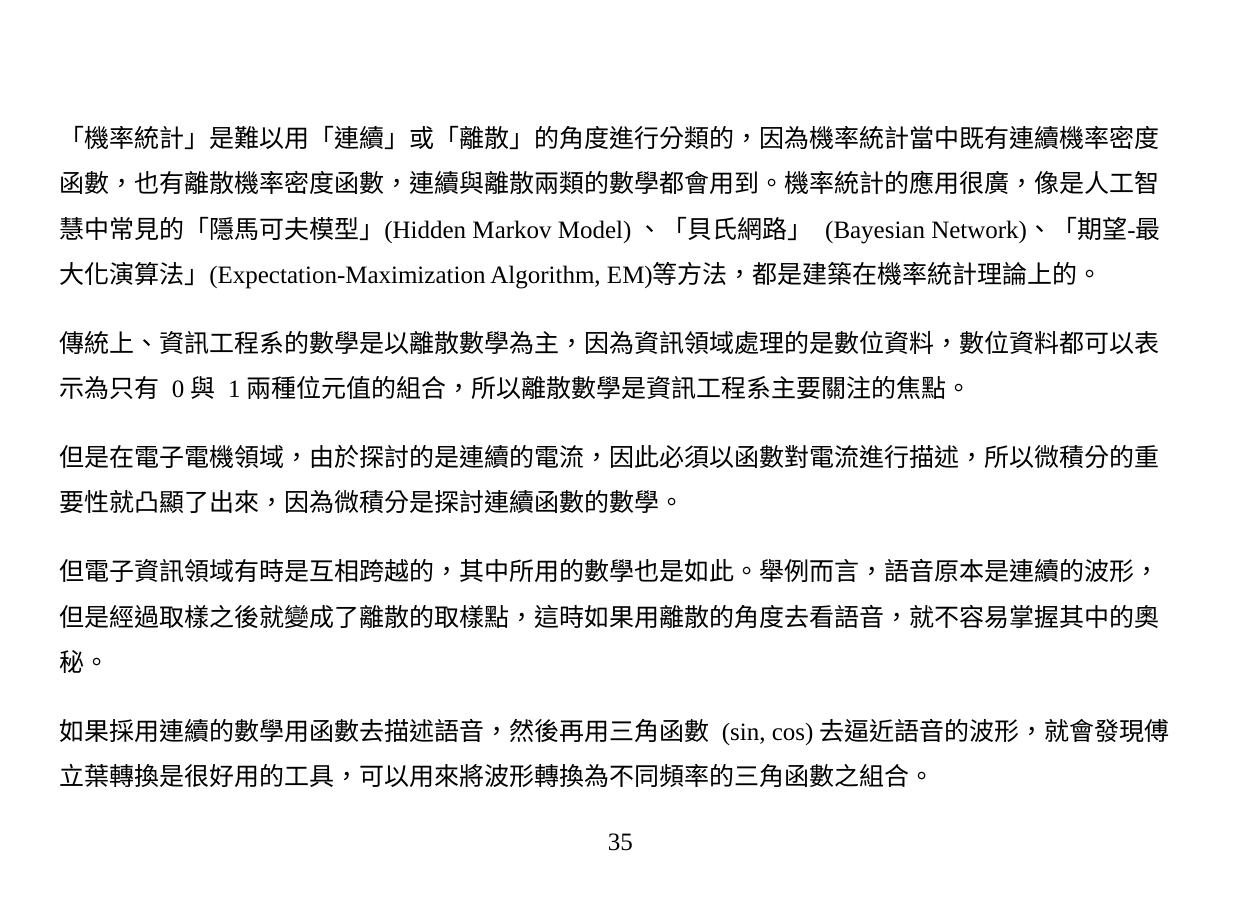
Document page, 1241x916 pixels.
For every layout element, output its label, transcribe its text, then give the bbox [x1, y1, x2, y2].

text 傳統上、資訊工程系的數學是以離散數學為主，因為資訊領域處理的是數位資料，數位資料都可以表示為只有 0 與 1 兩種位元值的組合，所以離散數學是資訊工程系主要關注的焦點。 [59, 323, 1181, 405]
text 如果採用連續的數學用函數去描述語音，然後再用三角函數 (sin, cos) 去逼近語音的波形，就會發現傅立葉轉換是很好用的工具，可以用來將波形轉換為不同頻率的三角函數之組合。 [59, 711, 1181, 793]
text 但電子資訊領域有時是互相跨越的，其中所用的數學也是如此。舉例而言，語音原本是連續的波形，但是經過取樣之後就變成了離散的取樣點，這時如果用離散的角度去看語音，就不容易掌握其中的奧秘。 [59, 552, 1181, 678]
text 但是在電子電機領域，由於探討的是連續的電流，因此必須以函數對電流進行描述，所以微積分的重要性就凸顯了出來，因為微積分是探討連續函數的數學。 [59, 437, 1181, 519]
text 「機率統計」是難以用「連續」或「離散」的角度進行分類的，因為機率統計當中既有連續機率密度函數，也有離散機率密度函數，連續與離散兩類的數學都會用到。機率統計的應用很廣，像是人工智慧中常見的「隱馬可夫模型」(Hidden Markov Model) 、「貝氏網路」 (Bayesian Network)、「期望-最大化演算法」(Expectation-Maximization Algorithm, EM)等方法，都是建築在機率統計理論上的。 [59, 118, 1181, 291]
